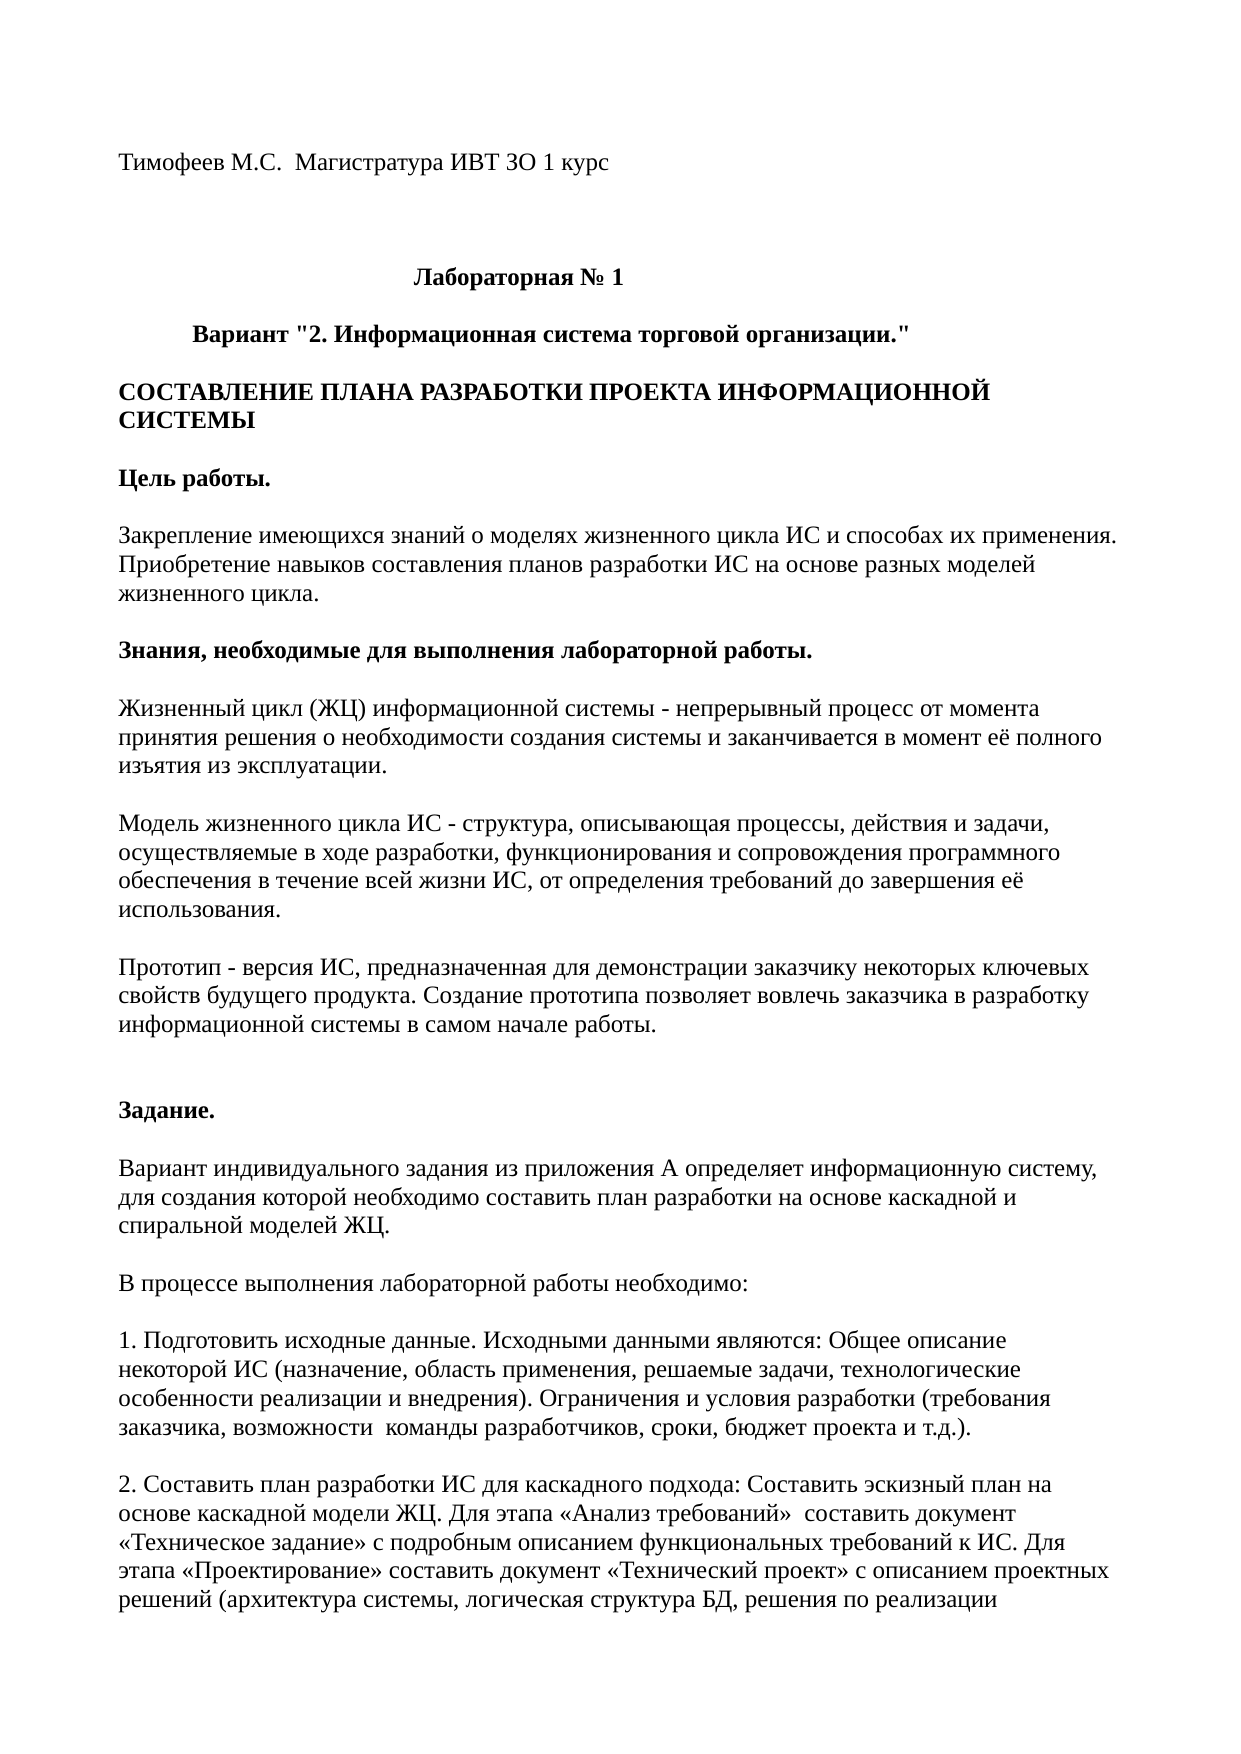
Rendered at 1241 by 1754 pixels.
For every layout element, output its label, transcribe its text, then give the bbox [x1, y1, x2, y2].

text Знания, необходимые для выполнения лабораторной работы. [118, 636, 1122, 664]
text Вариант индивидуального задания из приложения А определяет информационную систему, для создания которой необходимо составить план разработки на основе каскадной и спиральной моделей ЖЦ. [118, 1153, 1122, 1239]
text Закрепление имеющихся знаний о моделях жизненного цикла ИС и способах их применения. Приобретение навыков составления планов разработки ИС на основе разных моделей жизненного цикла. [118, 521, 1122, 607]
text Лабораторная № 1 [118, 262, 1122, 291]
text 1. Подготовить исходные данные. Исходными данными являются: Общее описание некоторой ИС (назначение, область применения, решаемые задачи, технологические особенности реализации и внедрения). Ограничения и условия разработки (требования заказчика, возможности команды разработчиков, сроки, бюджет проекта и т.д.). [118, 1326, 1122, 1441]
text Жизненный цикл (ЖЦ) информационной системы - непрерывный процесс от момента принятия решения о необходимости создания системы и заканчивается в момент её полного изъятия из эксплуатации. [118, 693, 1122, 779]
text Прототип - версия ИС, предназначенная для демонстрации заказчику некоторых ключевых свойств будущего продукта. Создание прототипа позволяет вовлечь заказчика в разработку информационной системы в самом начале работы. [118, 952, 1122, 1038]
text В процессе выполнения лабораторной работы необходимо: [118, 1268, 1122, 1297]
text Модель жизненного цикла ИС - структура, описывающая процессы, действия и задачи, осуществляемые в ходе разработки, функционирования и сопровождения программного обеспечения в течение всей жизни ИС, от определения требований до завершения её использования. [118, 808, 1122, 923]
text Задание. [118, 1096, 1122, 1124]
text Цель работы. [118, 463, 1122, 492]
text Вариант "2. Информационная система торговой организации." [118, 319, 1122, 348]
text СОСТАВЛЕНИЕ ПЛАНА РАЗРАБОТКИ ПРОЕКТА ИНФОРМАЦИОННОЙ СИСТЕМЫ [118, 377, 1122, 434]
text Тимофеев М.С. Магистратура ИВТ ЗО 1 курс [118, 147, 1122, 176]
text 2. Составить план разработки ИС для каскадного подхода: Составить эскизный план на основе каскадной модели ЖЦ. Для этапа «Анализ требований» составить документ «Техническое задание» с подробным описанием функциональных требований к ИС. Для этапа «Проектирование» составить документ «Технический проект» с описанием проектных решений (архитектура системы, логическая структура БД, решения по реализации [118, 1469, 1122, 1613]
